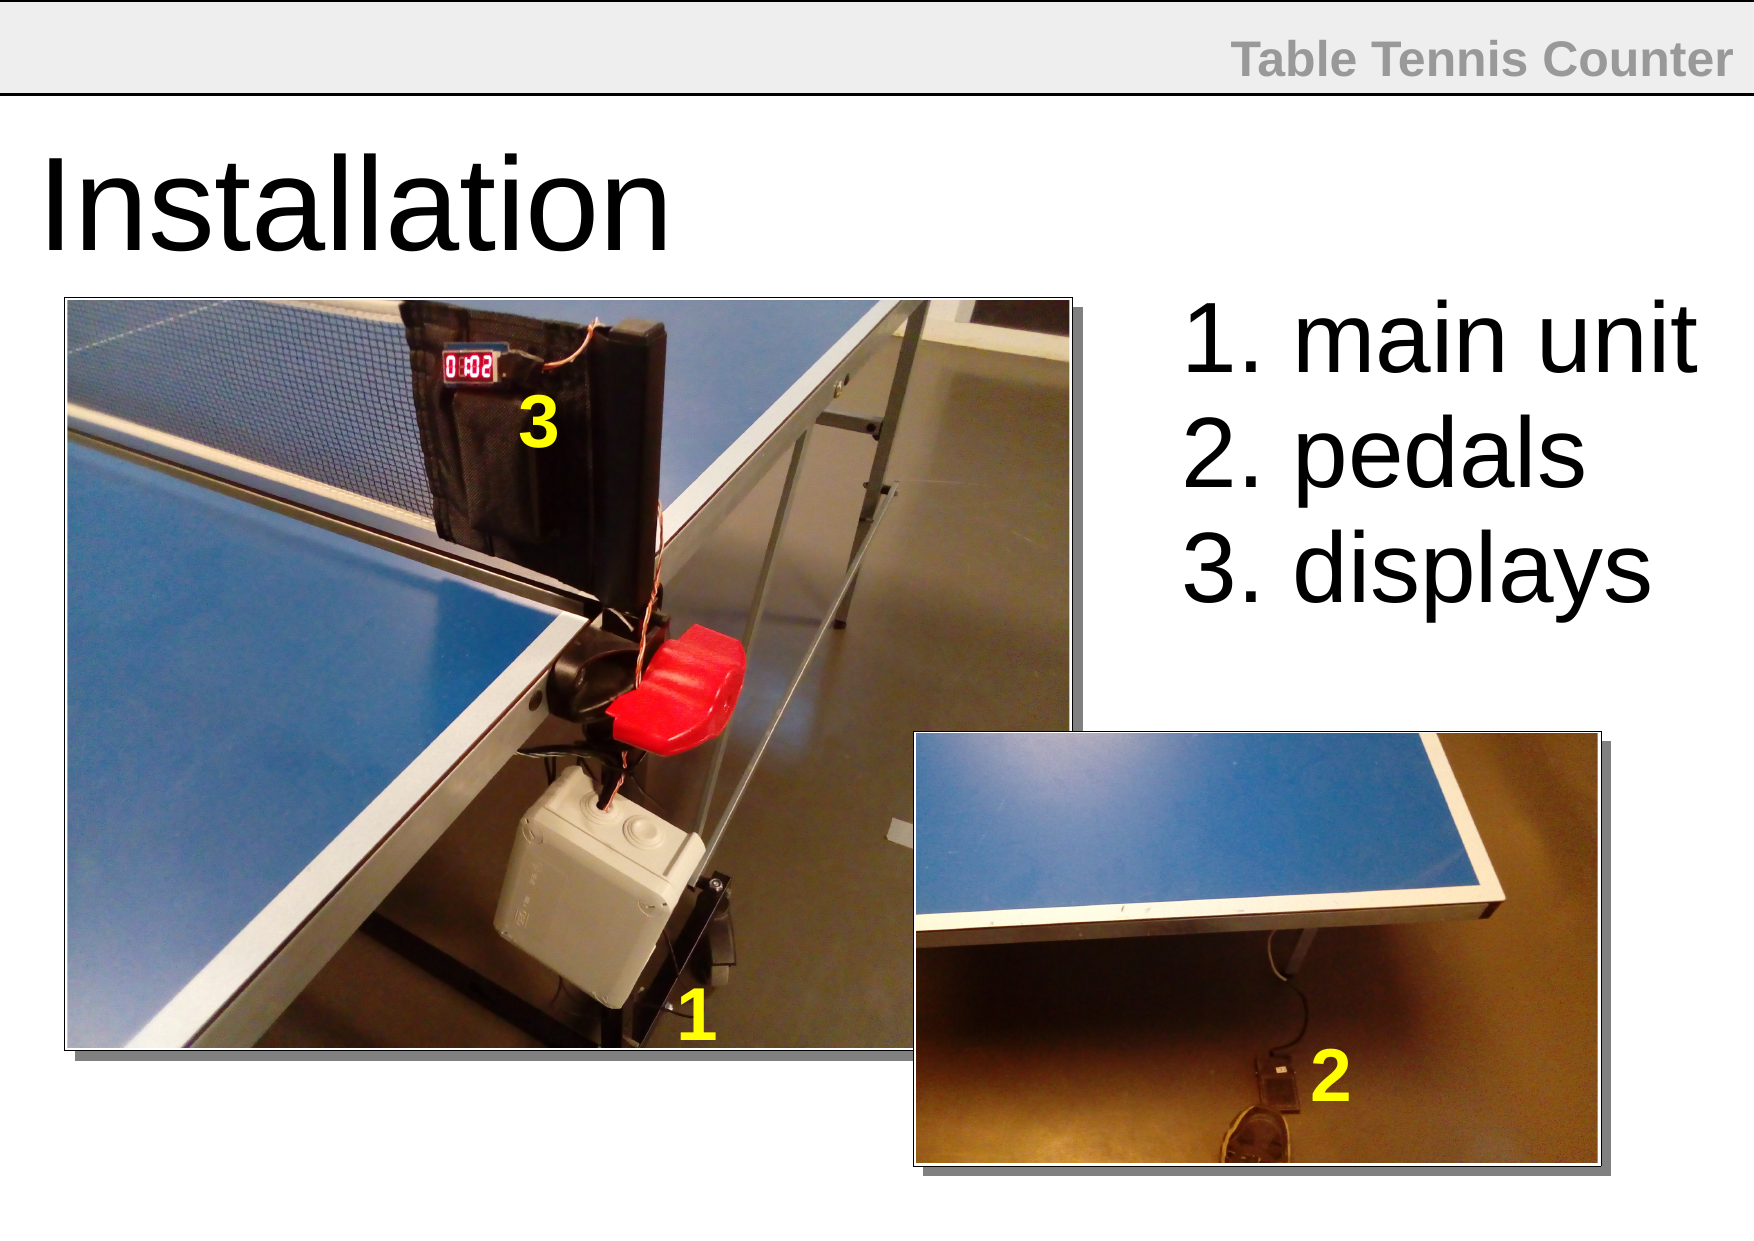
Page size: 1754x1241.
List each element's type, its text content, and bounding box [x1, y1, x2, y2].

picture [67, 300, 1070, 1048]
text 3. displays [1083, 509, 1754, 624]
text Installation [0, 126, 1754, 279]
text 1. main unit [0, 279, 1754, 394]
picture [916, 734, 1070, 1048]
text [0, 509, 64, 624]
text [0, 394, 64, 509]
text 2. pedals [1083, 394, 1754, 509]
